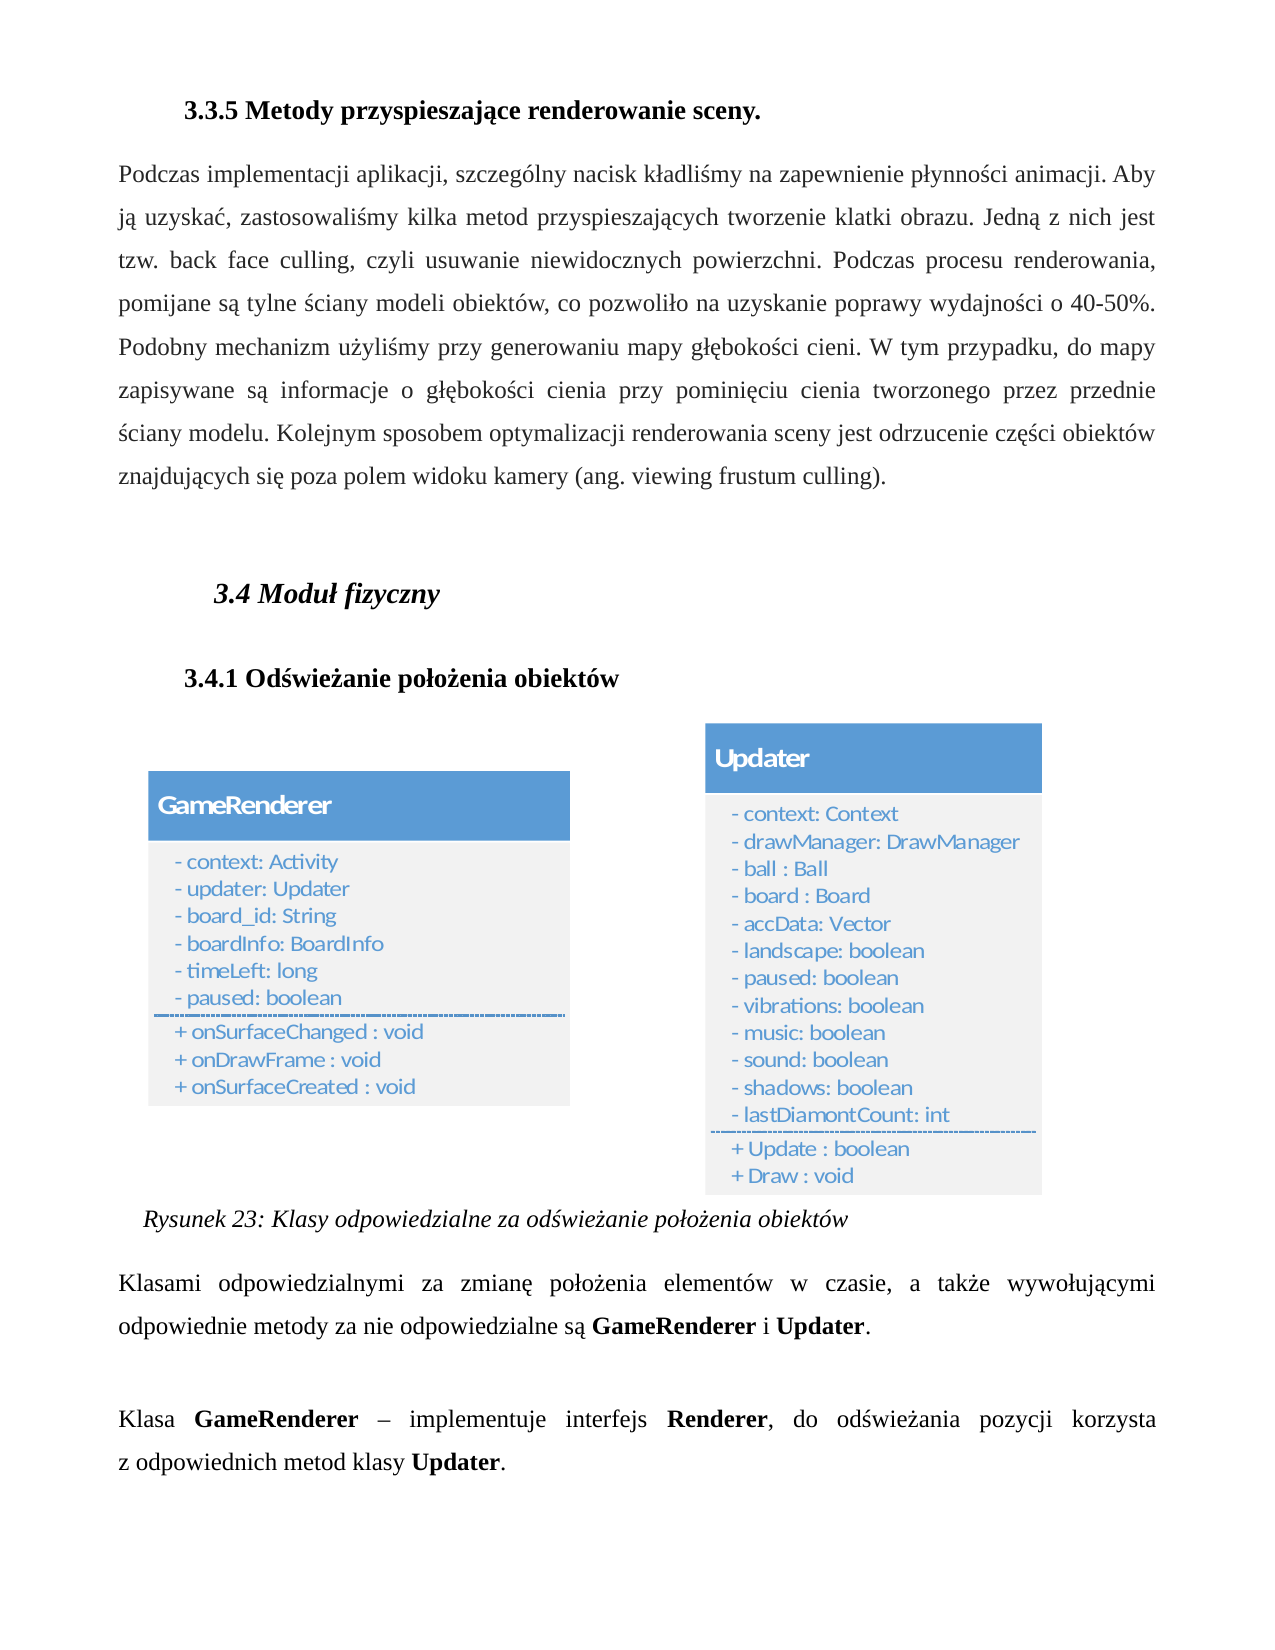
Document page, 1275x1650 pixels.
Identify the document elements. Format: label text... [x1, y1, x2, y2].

text Klasami odpowiedzialnymi za zmianę położenia elementów w czasie, a także wywołującymi odpowiednie metody za nie odpowiedzialne są GameRenderer i Updater. [118, 1268, 1157, 1340]
subtitle Moduł fizyczny [207, 576, 1157, 609]
subtitle Odświeżanie położenia obiektów [177, 662, 1157, 693]
text Klasa GameRenderer – implementuje interfejs Renderer, do odświeżania pozycji korzysta z odpowiednich metod klasy Updater. [118, 1404, 1157, 1476]
text Rysunek 23: Klasy odpowiedzialne za odświeżanie położenia obiektów [143, 1202, 1047, 1233]
subtitle Metody przyspieszające renderowanie sceny. [177, 94, 1157, 126]
text Podczas implementacji aplikacji, szczególny nacisk kładliśmy na zapewnienie płynności animacji. Aby ją uzyskać, zastosowaliśmy kilka metod przyspieszających tworzenie klatki obrazu. Jedną z nich jest tzw. back face culling, czyli usuwanie niewidocznych powierzchni. Podczas procesu renderowania, pomijane są tylne ściany modeli obiektów, co pozwoliło na uzyskanie poprawy wydajności o 40-50%. Podobny mechanizm użyliśmy przy generowaniu mapy głębokości cieni. W tym przypadku, do mapy zapisywane są informacje o głębokości cienia przy pominięciu cienia tworzonego przez przednie ściany modelu. Kolejnym sposobem optymalizacji renderowania sceny jest odrzucenie części obiektów znajdujących się poza polem widoku kamery (ang. viewing frustum culling). [118, 159, 1157, 490]
text Klasami odpowiedzialnymi za zmianę położenia elementów w czasie, a także wywołującymi odpowiednie metody za nie odpowiedzialne są GameRenderer i Updater. [141, 718, 1049, 1234]
